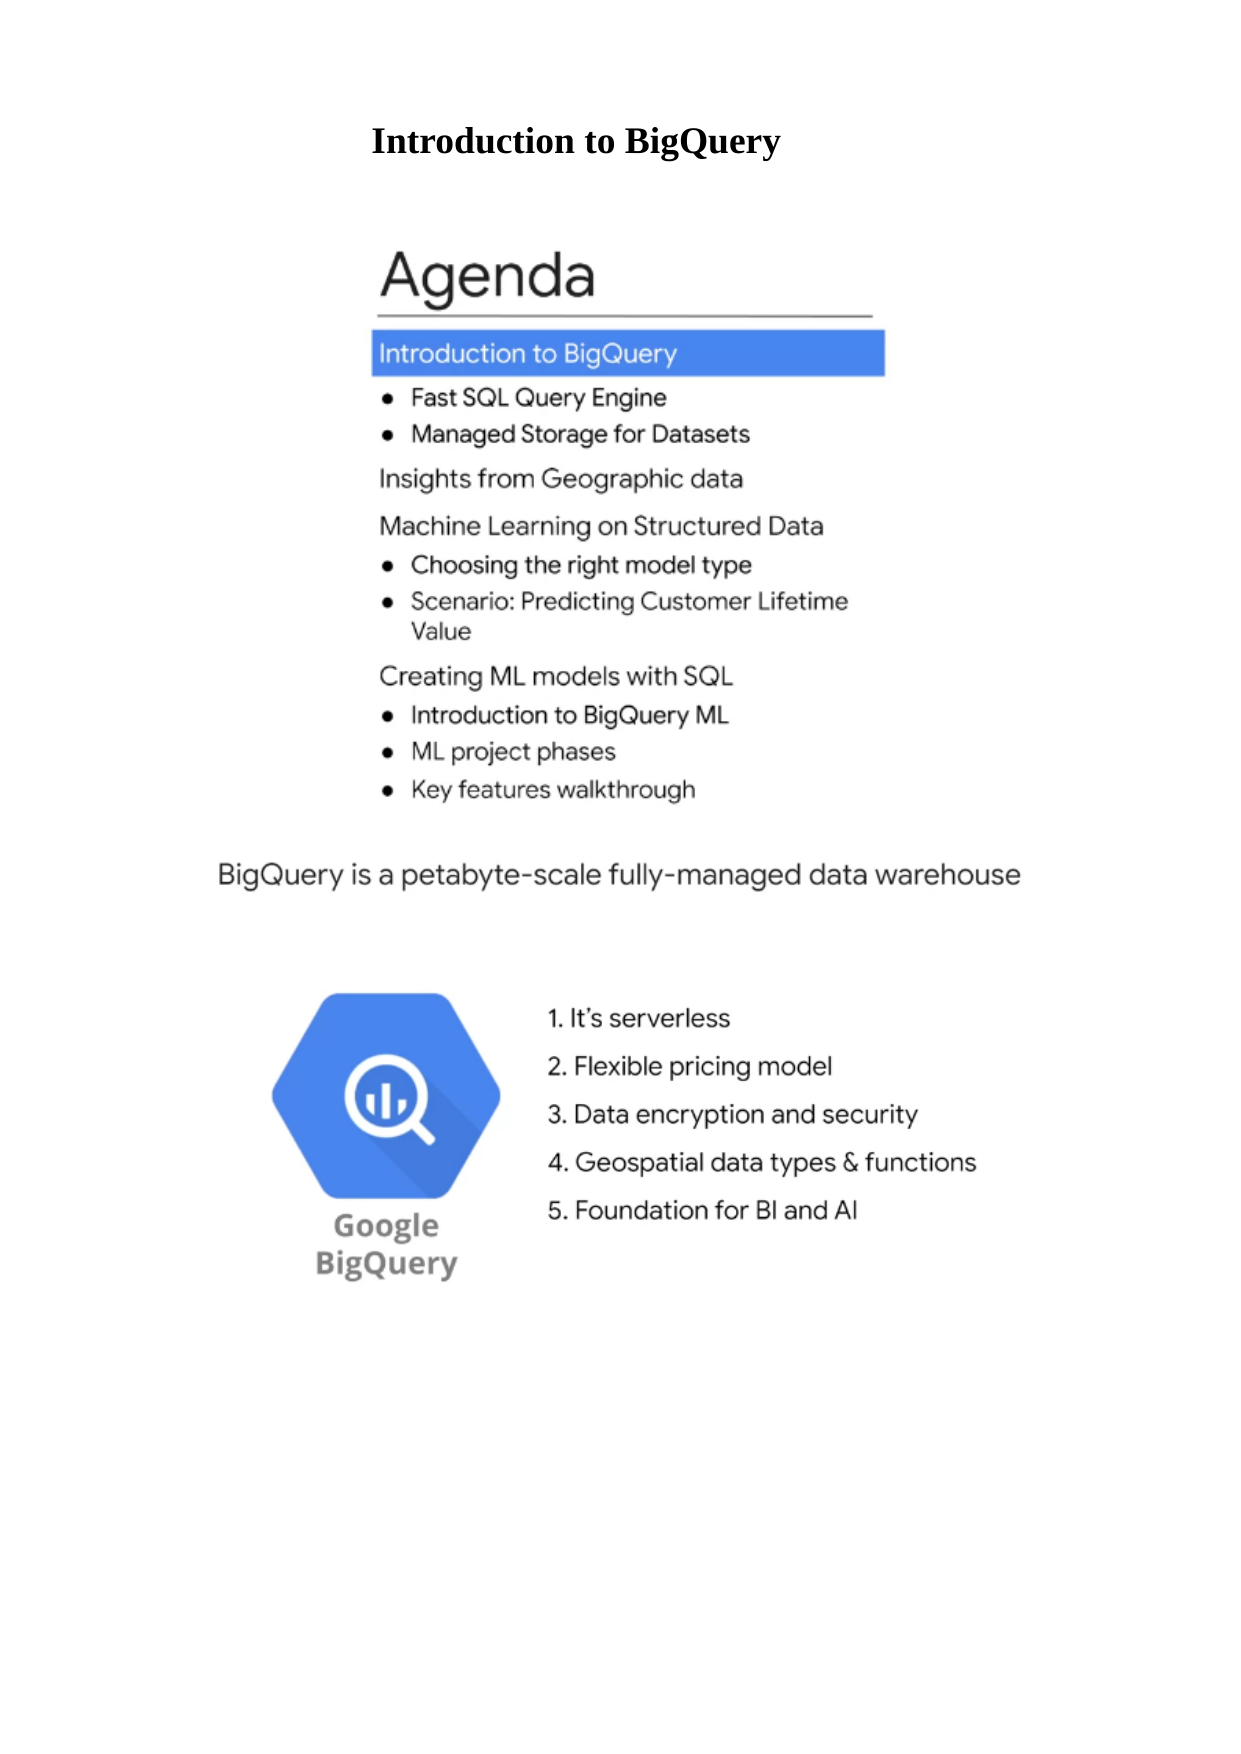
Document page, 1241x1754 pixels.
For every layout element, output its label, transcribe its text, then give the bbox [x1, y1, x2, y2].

subtitle Introduction to BigQuery [118, 118, 1122, 161]
picture [312, 202, 928, 825]
picture [118, 835, 1123, 1324]
